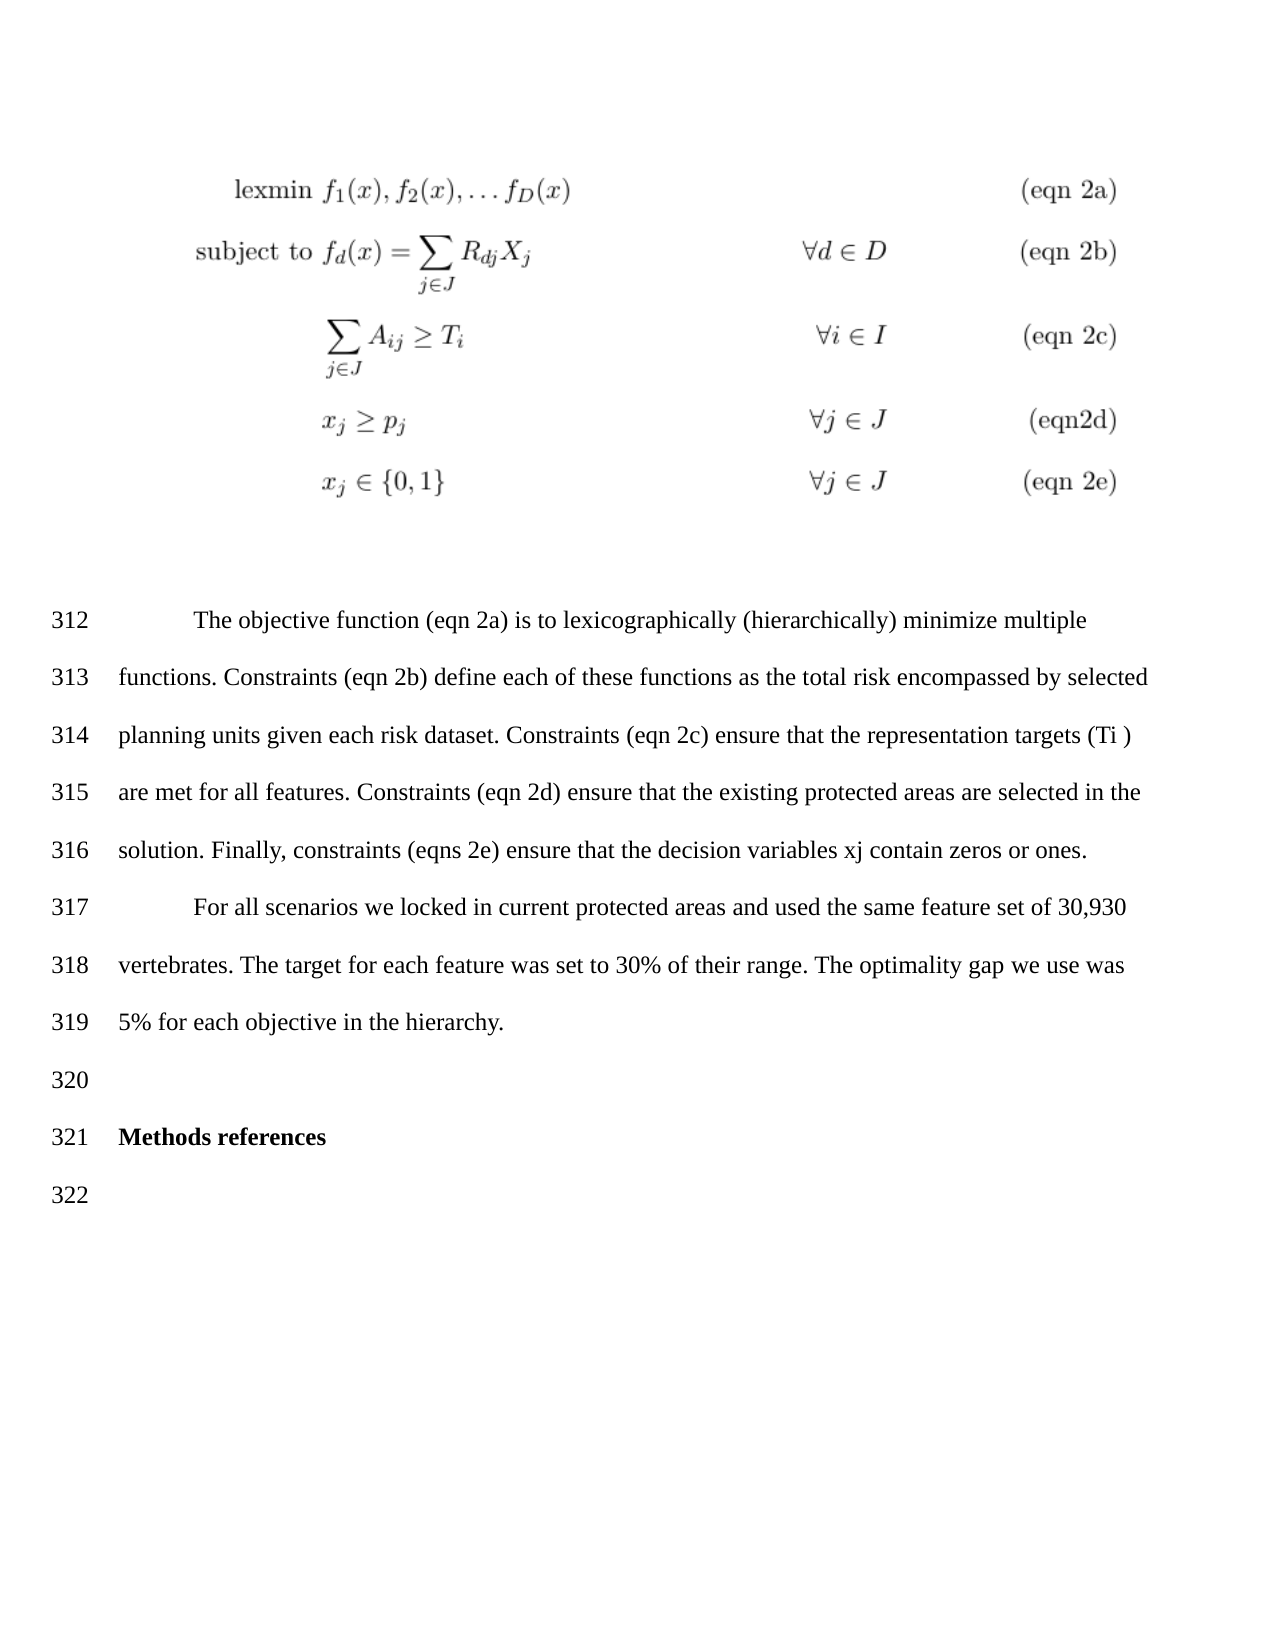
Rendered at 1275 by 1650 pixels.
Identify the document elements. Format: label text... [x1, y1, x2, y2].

text Methods references [118, 1122, 1157, 1151]
text The objective function (eqn 2a) is to lexicographically (hierarchically) minimize multiple functions. Constraints (eqn 2b) define each of these functions as the total risk encompassed by selected planning units given each risk dataset. Constraints (eqn 2c) ensure that the representation targets (Ti ) are met for all features. Constraints (eqn 2d) ensure that the existing protected areas are selected in the [118, 605, 1157, 806]
text solution. Finally, constraints (eqns 2e) ensure that the decision variables xj contain zeros or ones. [118, 835, 1157, 864]
text For all scenarios we locked in current protected areas and used the same feature set of 30,930 vertebrates. The target for each feature was set to 30% of their range. The optimality gap we use was 5% for each objective in the hierarchy. [118, 892, 1157, 1036]
